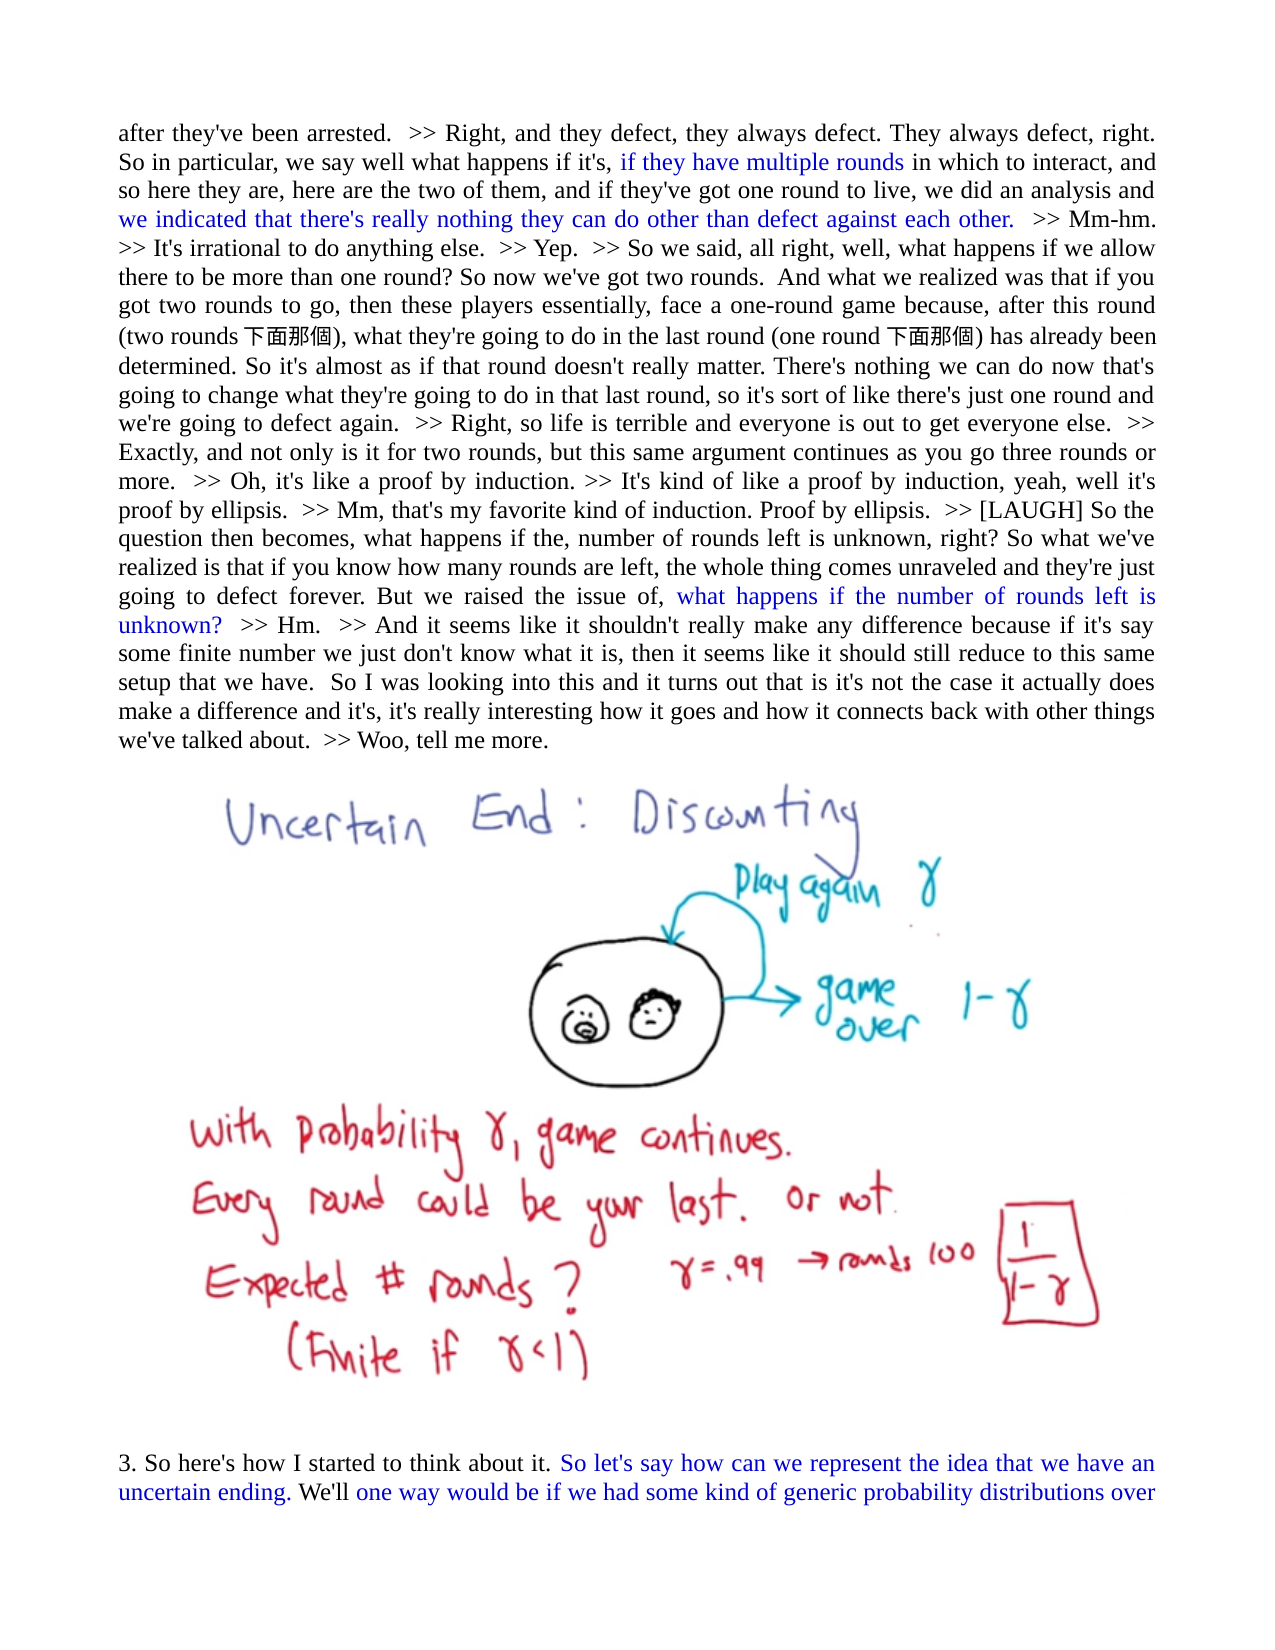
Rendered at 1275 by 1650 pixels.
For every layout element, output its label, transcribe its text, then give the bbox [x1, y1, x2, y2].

text after they've been arrested. >> Right, and they defect, they always defect. They always defect, right. So in particular, we say well what happens if it's, if they have multiple rounds in which to interact, and so here they are, here are the two of them, and if they've got one round to live, we did an analysis and we indicated that there's really nothing they can do other than defect against each other. >> Mm-hm. >> It's irrational to do anything else. >> Yep. >> So we said, all right, well, what happens if we allow there to be more than one round? So now we've got two rounds. And what we realized was that if you got two rounds to go, then these players essentially, face a one-round game because, after this round (two rounds下面那個), what they're going to do in the last round (one round下面那個) has already been determined. So it's almost as if that round doesn't really matter. There's nothing we can do now that's going to change what they're going to do in that last round, so it's sort of like there's just one round and we're going to defect again. >> Right, so life is terrible and everyone is out to get everyone else. >> Exactly, and not only is it for two rounds, but this same argument continues as you go three rounds or more. >> Oh, it's like a proof by induction. >> It's kind of like a proof by induction, yeah, well it's proof by ellipsis. >> Mm, that's my favorite kind of induction. Proof by ellipsis. >> [LAUGH] So the question then becomes, what happens if the, number of rounds left is unknown, right? So what we've realized is that if you know how many rounds are left, the whole thing comes unraveled and they're just going to defect forever. But we raised the issue of, what happens if the number of rounds left is unknown? >> Hm. >> And it seems like it shouldn't really make any difference because if it's say some finite number we just don't know what it is, then it seems like it should still reduce to this same setup that we have. So I was looking into this and it turns out that is it's not the case it actually does make a difference and it's, it's really interesting how it goes and how it connects back with other things we've talked about. >> Woo, tell me more. [118, 118, 1157, 753]
picture [118, 782, 1157, 1391]
text 3. So here's how I started to think about it. So let's say how can we represent the idea that we have an uncertain ending. We'll one way would be if we had some kind of generic probability distributions over [118, 1448, 1157, 1506]
